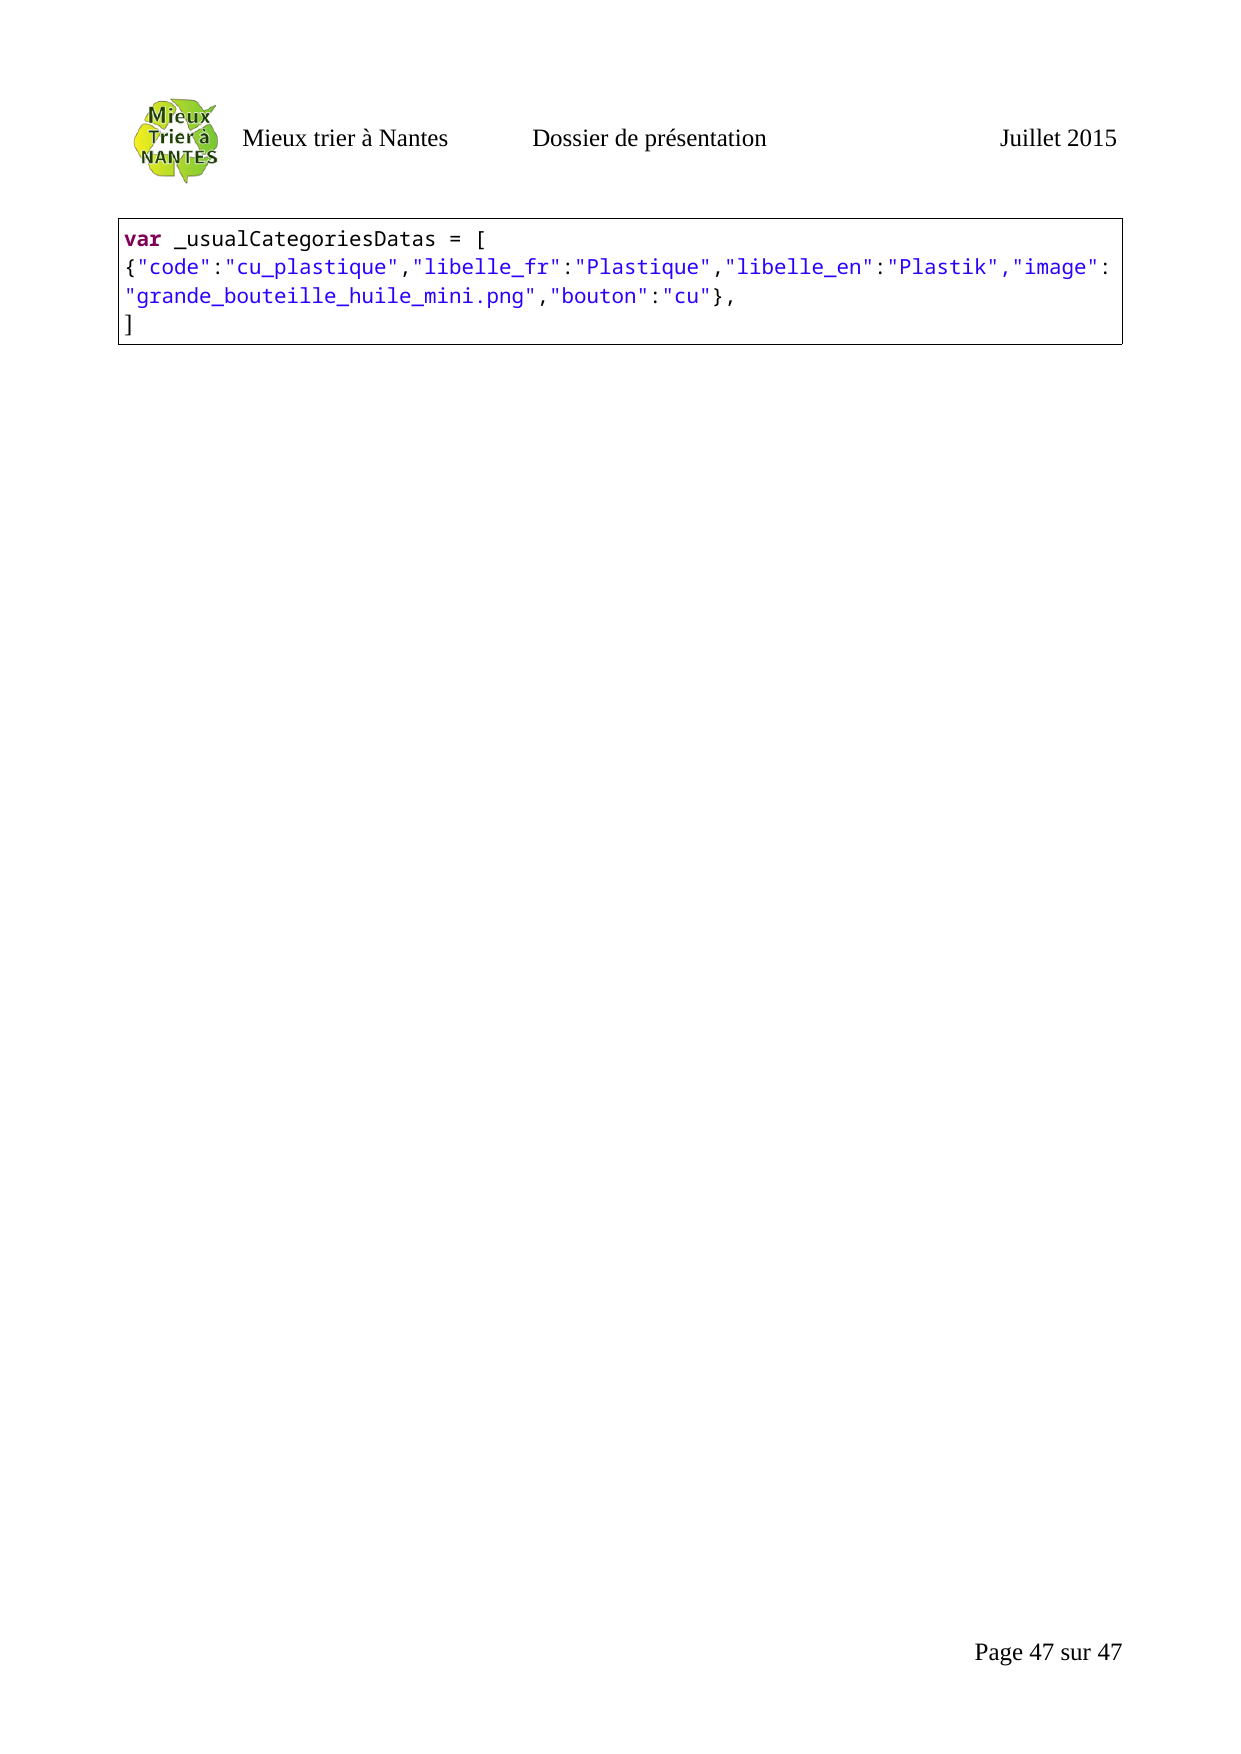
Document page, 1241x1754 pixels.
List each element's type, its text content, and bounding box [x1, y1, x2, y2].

table_cell var _usualCategoriesDatas = [ {"code":"cu_plastique","libelle_fr":"Plastique","libelle_en":"Plastik","image":"grande_bouteille_huile_mini.png","bouton":"cu"}, ] [119, 219, 1122, 344]
picture [131, 95, 221, 185]
